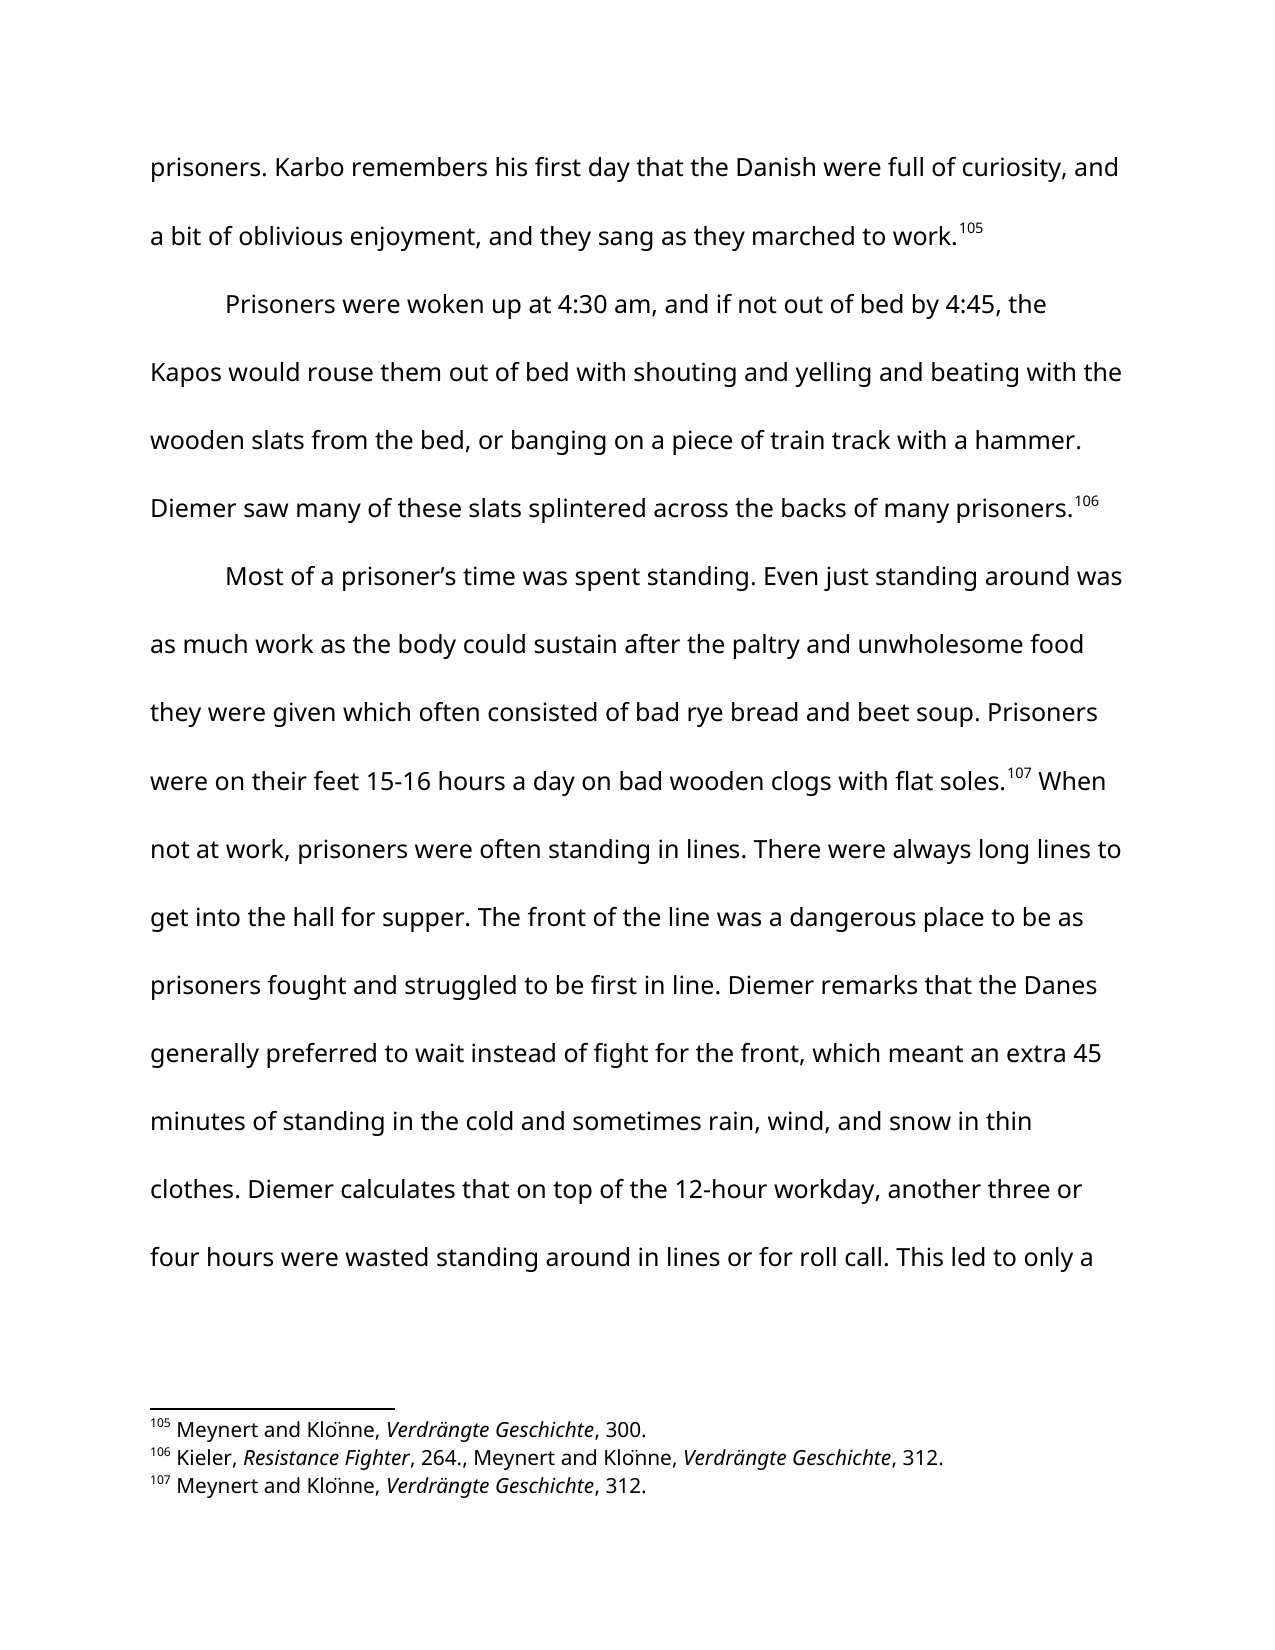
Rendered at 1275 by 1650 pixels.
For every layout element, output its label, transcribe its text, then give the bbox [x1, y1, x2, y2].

text Meynert and Klönne, Verdrängte Geschichte, 312. [150, 1472, 1125, 1500]
text Prisoners were woken up at 4:30 am, and if not out of bed by 4:45, the Kapos would rouse them out of bed with shouting and yelling and beating with the wooden slats from the bed, or banging on a piece of train track with a hammer. Diemer saw many of these slats splintered across the backs of many prisoners. [150, 286, 1125, 525]
text prisoners. Karbo remembers his first day that the Danish were full of curiosity, and a bit of oblivious enjoyment, and they sang as they marched to work. [150, 150, 1125, 252]
text Meynert and Klönne, Verdrängte Geschichte, 300. [150, 1415, 1125, 1443]
text Kieler, Resistance Fighter, 264., Meynert and Klönne, Verdrängte Geschichte, 312. [150, 1443, 1125, 1472]
text Most of a prisoner’s time was spent standing. Even just standing around was as much work as the body could sustain after the paltry and unwholesome food they were given which often consisted of bad rye bread and beet soup. Prisoners were on their feet 15-16 hours a day on bad wooden clogs with flat soles. When not at work, prisoners were often standing in lines. There were always long lines to get into the hall for supper. The front of the line was a dangerous place to be as prisoners fought and struggled to be first in line. Diemer remarks that the Danes generally preferred to wait instead of fight for the front, which meant an extra 45 minutes of standing in the cold and sometimes rain, wind, and snow in thin clothes. Diemer calculates that on top of the 12-hour workday, another three or four hours were wasted standing around in lines or for roll call. This led to only a [150, 559, 1125, 1274]
